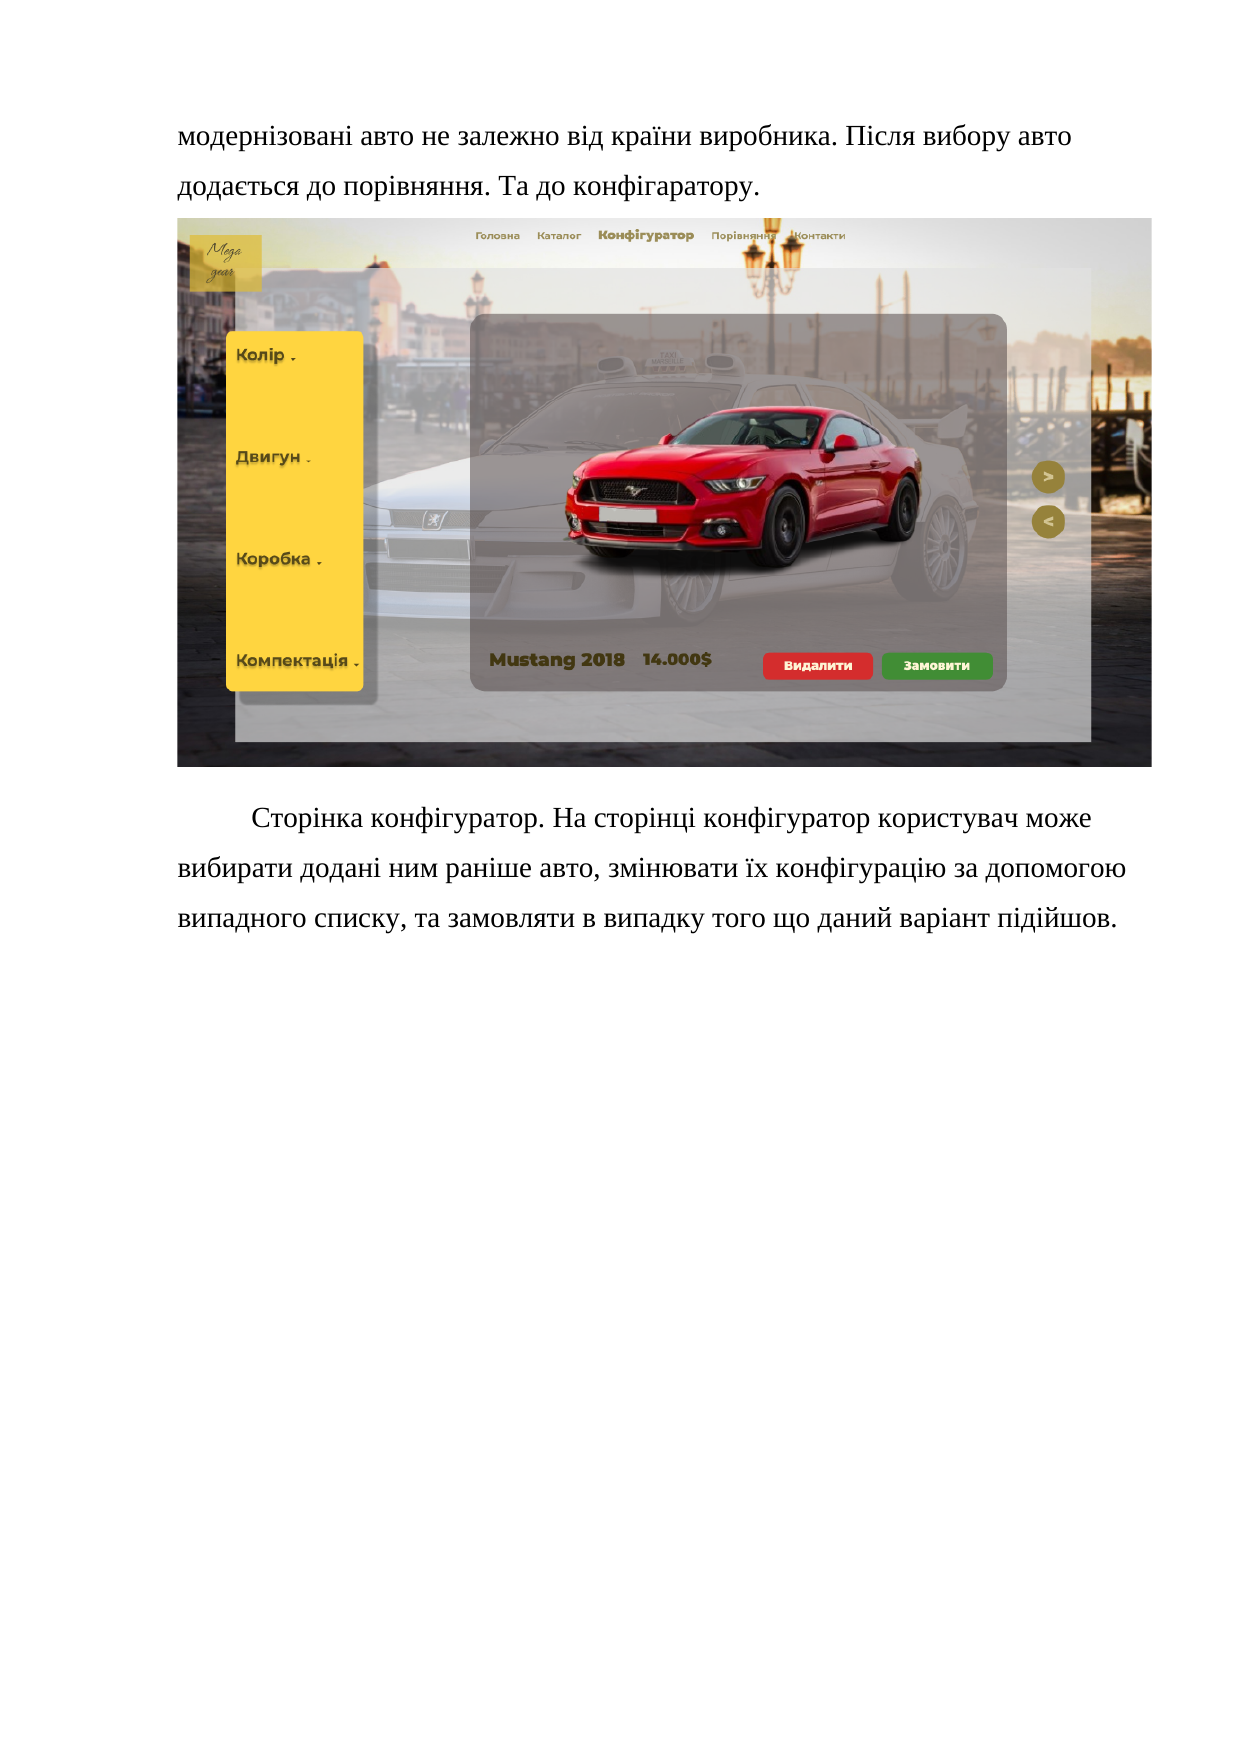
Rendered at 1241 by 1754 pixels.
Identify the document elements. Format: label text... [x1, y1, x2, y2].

text модернізовані авто не залежно від країни виробника. Після вибору авто додається до порівняння. Та до конфігаратору. [177, 118, 1152, 202]
text Сторінка конфігуратор. На сторінці конфігуратор користувач може вибирати додані ним раніше авто, змінювати їх конфігурацію за допомогою випадного списку, та замовляти в випадку того що даний варіант підійшов. [177, 767, 1152, 934]
picture [177, 218, 1152, 767]
